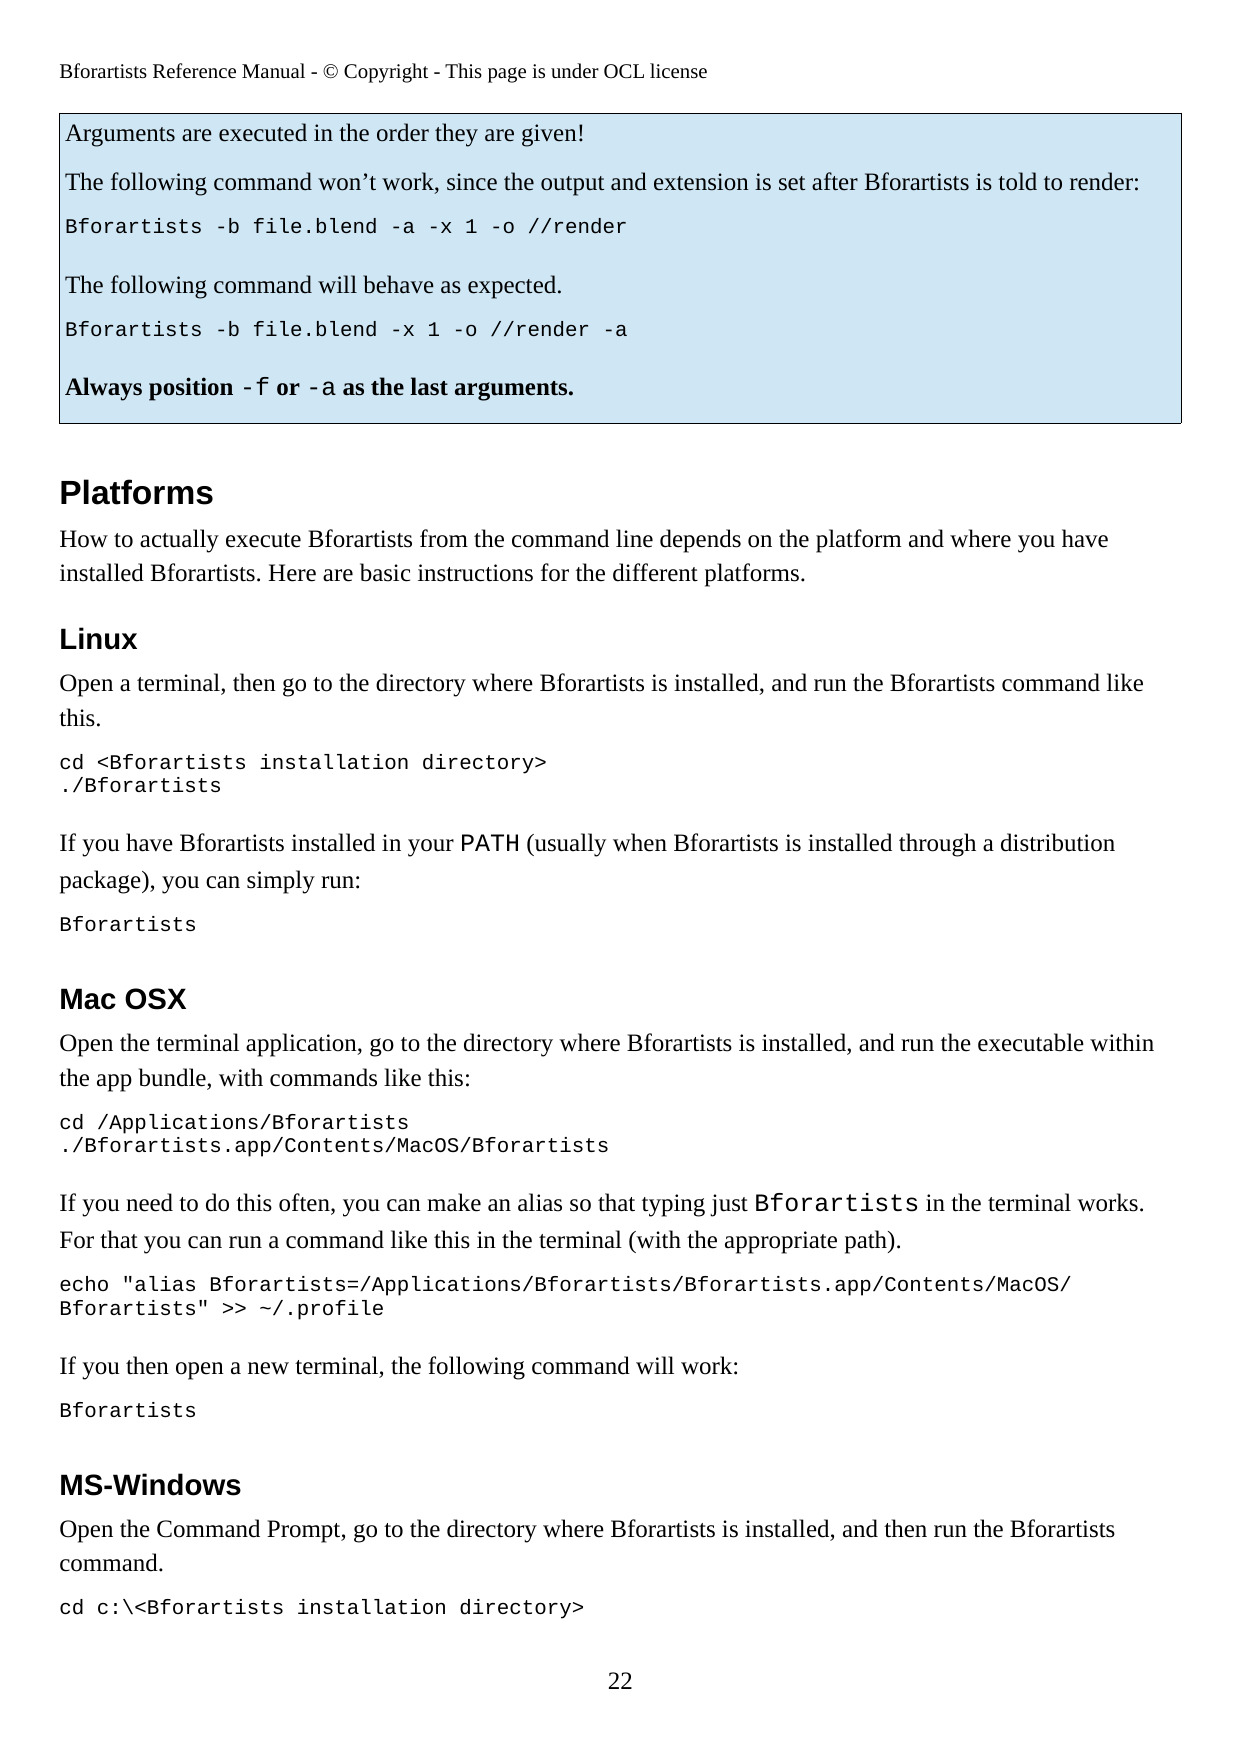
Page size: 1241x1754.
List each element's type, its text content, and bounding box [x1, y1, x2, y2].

subtitle Platforms [59, 473, 1181, 511]
text If you have Bforartists installed in your PATH (usually when Bforartists is installed through a distribution package), you can simply run: [59, 828, 1181, 894]
text Open the terminal application, go to the directory where Bforartists is installed, and run the executable within the app bundle, with commands like this: [59, 1028, 1181, 1091]
text If you then open a new terminal, the following command will work: [59, 1351, 1181, 1379]
text If you need to do this often, you can make an alias so that typing just Bforartists in the terminal works. For that you can run a command like this in the terminal (with the appropriate path). [59, 1188, 1181, 1254]
text cd /Applications/Bforartists [59, 1112, 1181, 1135]
text How to actually execute Bforartists from the command line depends on the platform and where you have installed Bforartists. Here are basic instructions for the different platforms. [59, 524, 1181, 587]
text ./Bforartists.app/Contents/MacOS/Bforartists [59, 1135, 1181, 1159]
text cd <Bforartists installation directory> [59, 752, 1181, 775]
subtitle Mac OSX [59, 982, 1181, 1016]
text Bforartists [59, 1400, 1181, 1423]
text Bforartists [59, 914, 1181, 938]
text cd c:\<Bforartists installation directory> [59, 1597, 1181, 1621]
text ./Bforartists [59, 775, 1181, 799]
subtitle Linux [59, 622, 1181, 656]
text Open a terminal, then go to the directory where Bforartists is installed, and run the Bforartists command like this. [59, 668, 1181, 731]
text echo "alias Bforartists=/Applications/Bforartists/Bforartists.app/Contents/MacOS/Bforartists" >> ~/.profile [59, 1274, 1181, 1321]
table_cell Arguments are executed in the order they are given! The following command won’t work, since the output and extension is set after Bforartists is told to render: Bforartists -b file.blend -a -x 1 -o //render The following command will behave as expected. Bforartists -b file.blend -x 1 -o //render -a Always position -f or -a as the last arguments. [60, 114, 1181, 423]
text Open the Command Prompt, go to the directory where Bforartists is installed, and then run the Bforartists command. [59, 1514, 1181, 1577]
subtitle MS-Windows [59, 1468, 1181, 1501]
